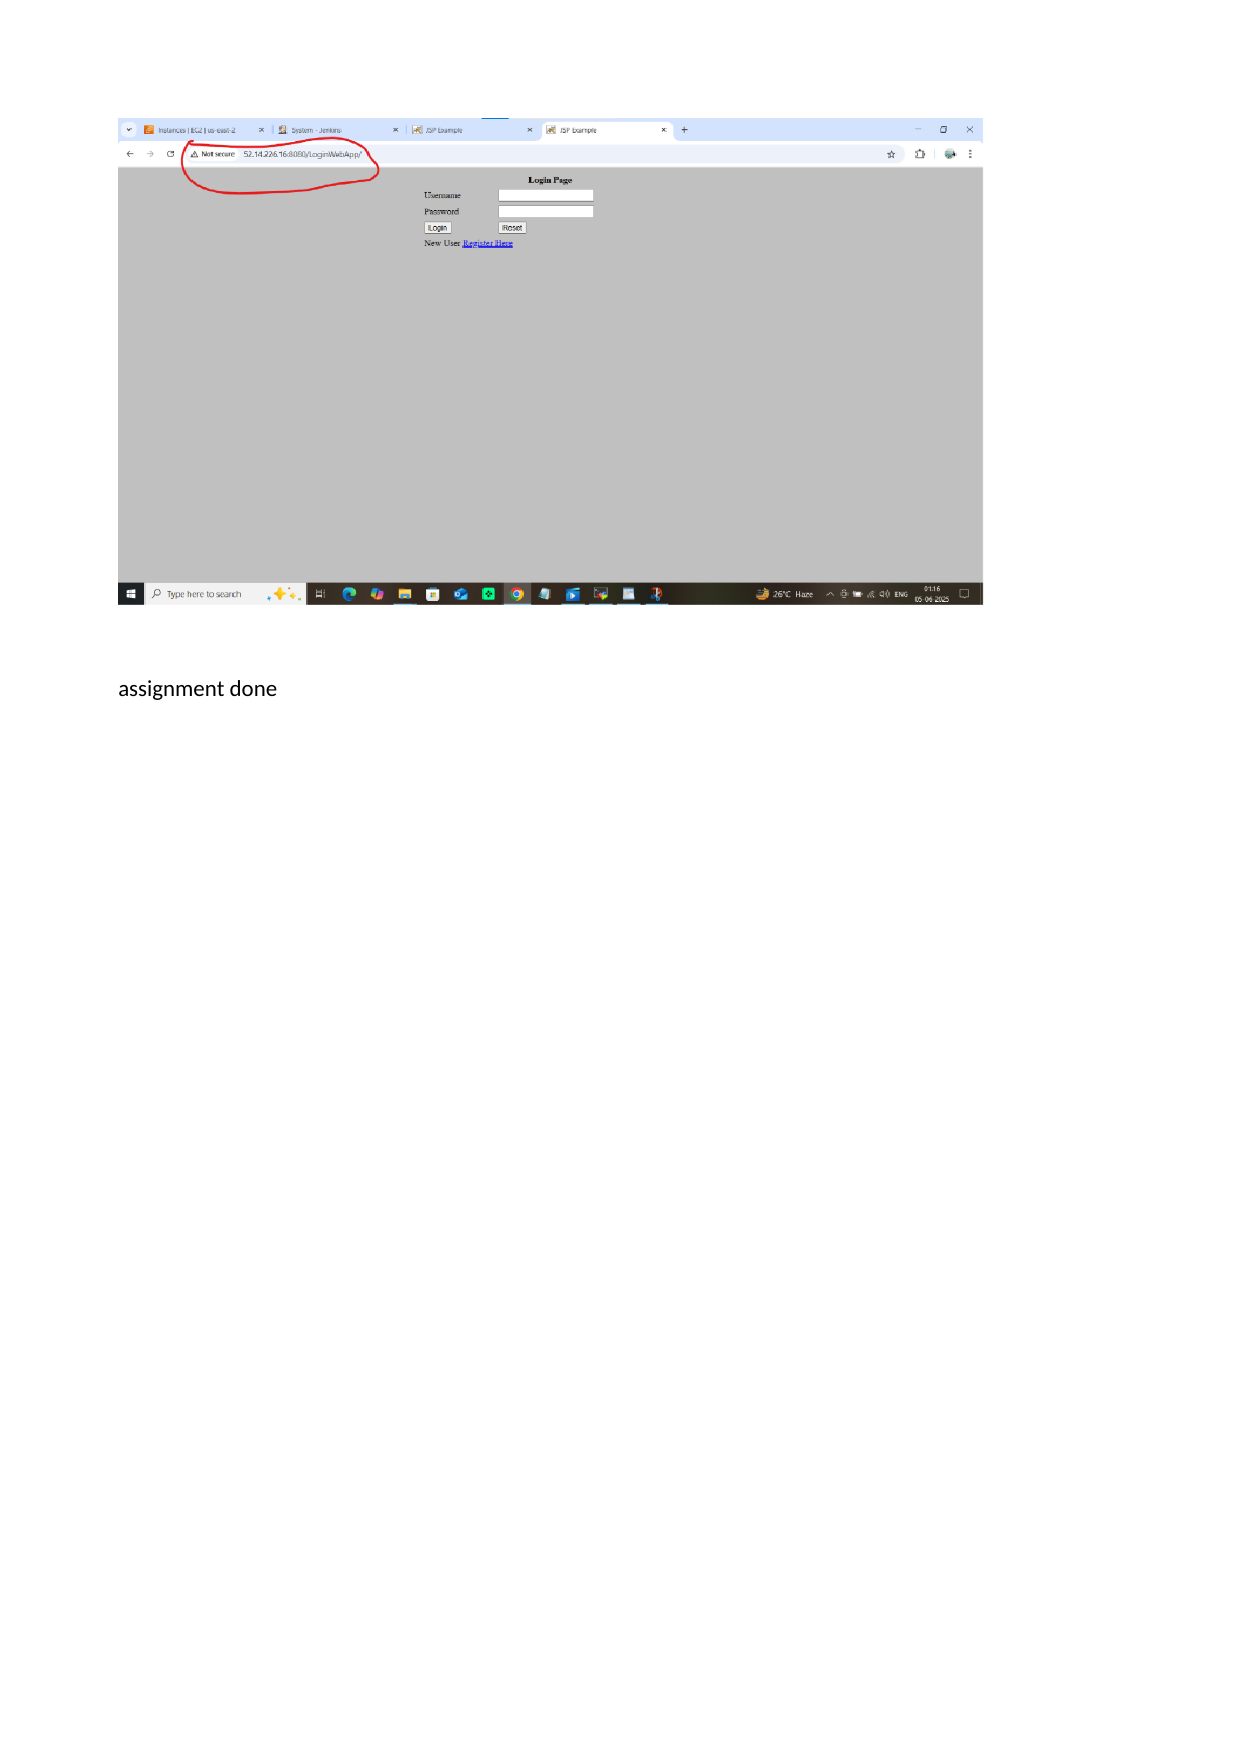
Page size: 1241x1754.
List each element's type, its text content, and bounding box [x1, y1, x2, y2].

text assignment done [118, 674, 1122, 702]
